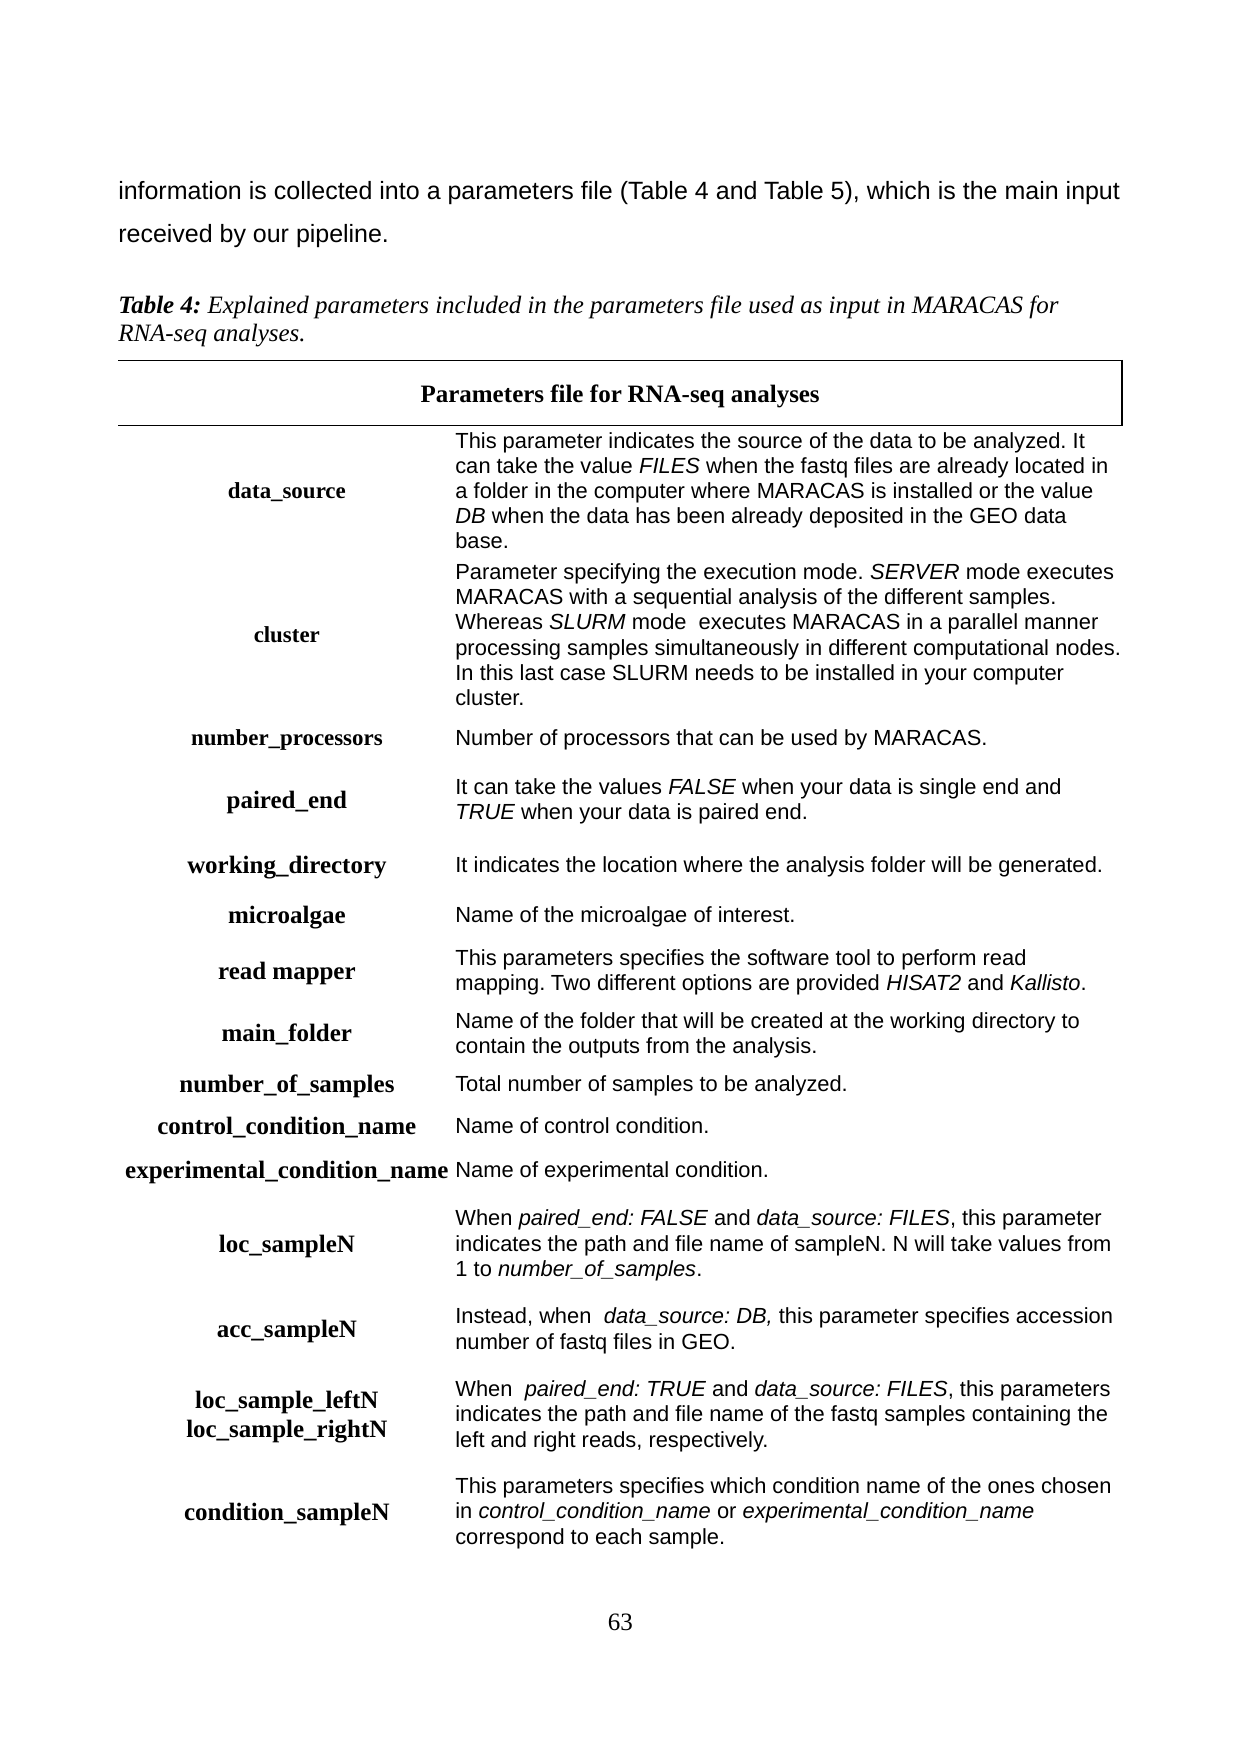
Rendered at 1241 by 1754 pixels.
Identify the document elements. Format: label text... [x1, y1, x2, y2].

table_cell microalgae [118, 891, 455, 938]
table_cell read mapper [118, 938, 455, 1003]
table_cell acc_sampleN [118, 1293, 455, 1364]
table_cell control_condition_name [118, 1105, 455, 1146]
table_cell When paired_end: FALSE and data_source: FILES, this parameter indicates the path and file name of sampleN. N will take values from 1 to number_of_samples. [455, 1193, 1122, 1293]
table_cell Number of processors that can be used by MARACAS. [455, 714, 1122, 761]
table_header Parameters file for RNA-seq analyses [118, 361, 1121, 425]
table_cell Total number of samples to be analyzed. [455, 1063, 1122, 1104]
table_cell Name of the microalgae of interest. [455, 891, 1122, 938]
table_cell This parameter indicates the source of the data to be analyzed. It can take the value FILES when the fastq files are already located in a folder in the computer where MARACAS is installed or the value DB when the data has been already deposited in the GEO data base. [455, 426, 1122, 555]
table_cell number_of_samples [118, 1063, 455, 1104]
table_cell This parameters specifies which condition name of the ones chosen in control_condition_name or experimental_condition_name correspond to each sample. [455, 1464, 1122, 1558]
table_cell Name of control condition. [455, 1105, 1122, 1146]
table_cell paired_end [118, 761, 455, 837]
table_cell data_source [118, 426, 455, 555]
text information is collected into a parameters file (Table 4 and Table 5), which is the main input received by our pipeline. [118, 176, 1122, 248]
table_cell Parameter specifying the execution mode. SERVER mode executes MARACAS with a sequential analysis of the different samples. Whereas SLURM mode executes MARACAS in a parallel manner processing samples simultaneously in different computational nodes. In this last case SLURM needs to be installed in your computer cluster. [455, 555, 1122, 714]
table_cell loc_sample_leftN loc_sample_rightN [118, 1364, 455, 1464]
table_cell cluster [118, 555, 455, 714]
table_cell working_directory [118, 838, 455, 891]
table_cell When paired_end: TRUE and data_source: FILES, this parameters indicates the path and file name of the fastq samples containing the left and right reads, respectively. [455, 1364, 1122, 1464]
table_cell condition_sampleN [118, 1464, 455, 1558]
table_cell number_processors [118, 714, 455, 761]
table_cell experimental_condition_name [118, 1146, 455, 1193]
table_cell Name of the folder that will be created at the working directory to contain the outputs from the analysis. [455, 1003, 1122, 1063]
table_cell Instead, when data_source: DB, this parameter specifies accession number of fastq files in GEO. [455, 1293, 1122, 1364]
table_cell Name of experimental condition. [455, 1146, 1122, 1193]
table_cell It can take the values FALSE when your data is single end and TRUE when your data is paired end. [455, 761, 1122, 837]
table_cell It indicates the location where the analysis folder will be generated. [455, 838, 1122, 891]
table_cell This parameters specifies the software tool to perform read mapping. Two different options are provided HISAT2 and Kallisto. [455, 938, 1122, 1003]
table_cell loc_sampleN [118, 1193, 455, 1293]
table_cell main_folder [118, 1003, 455, 1063]
text Table 4: Explained parameters included in the parameters file used as input in MARACAS for RNA-seq analyses. [118, 290, 1122, 347]
